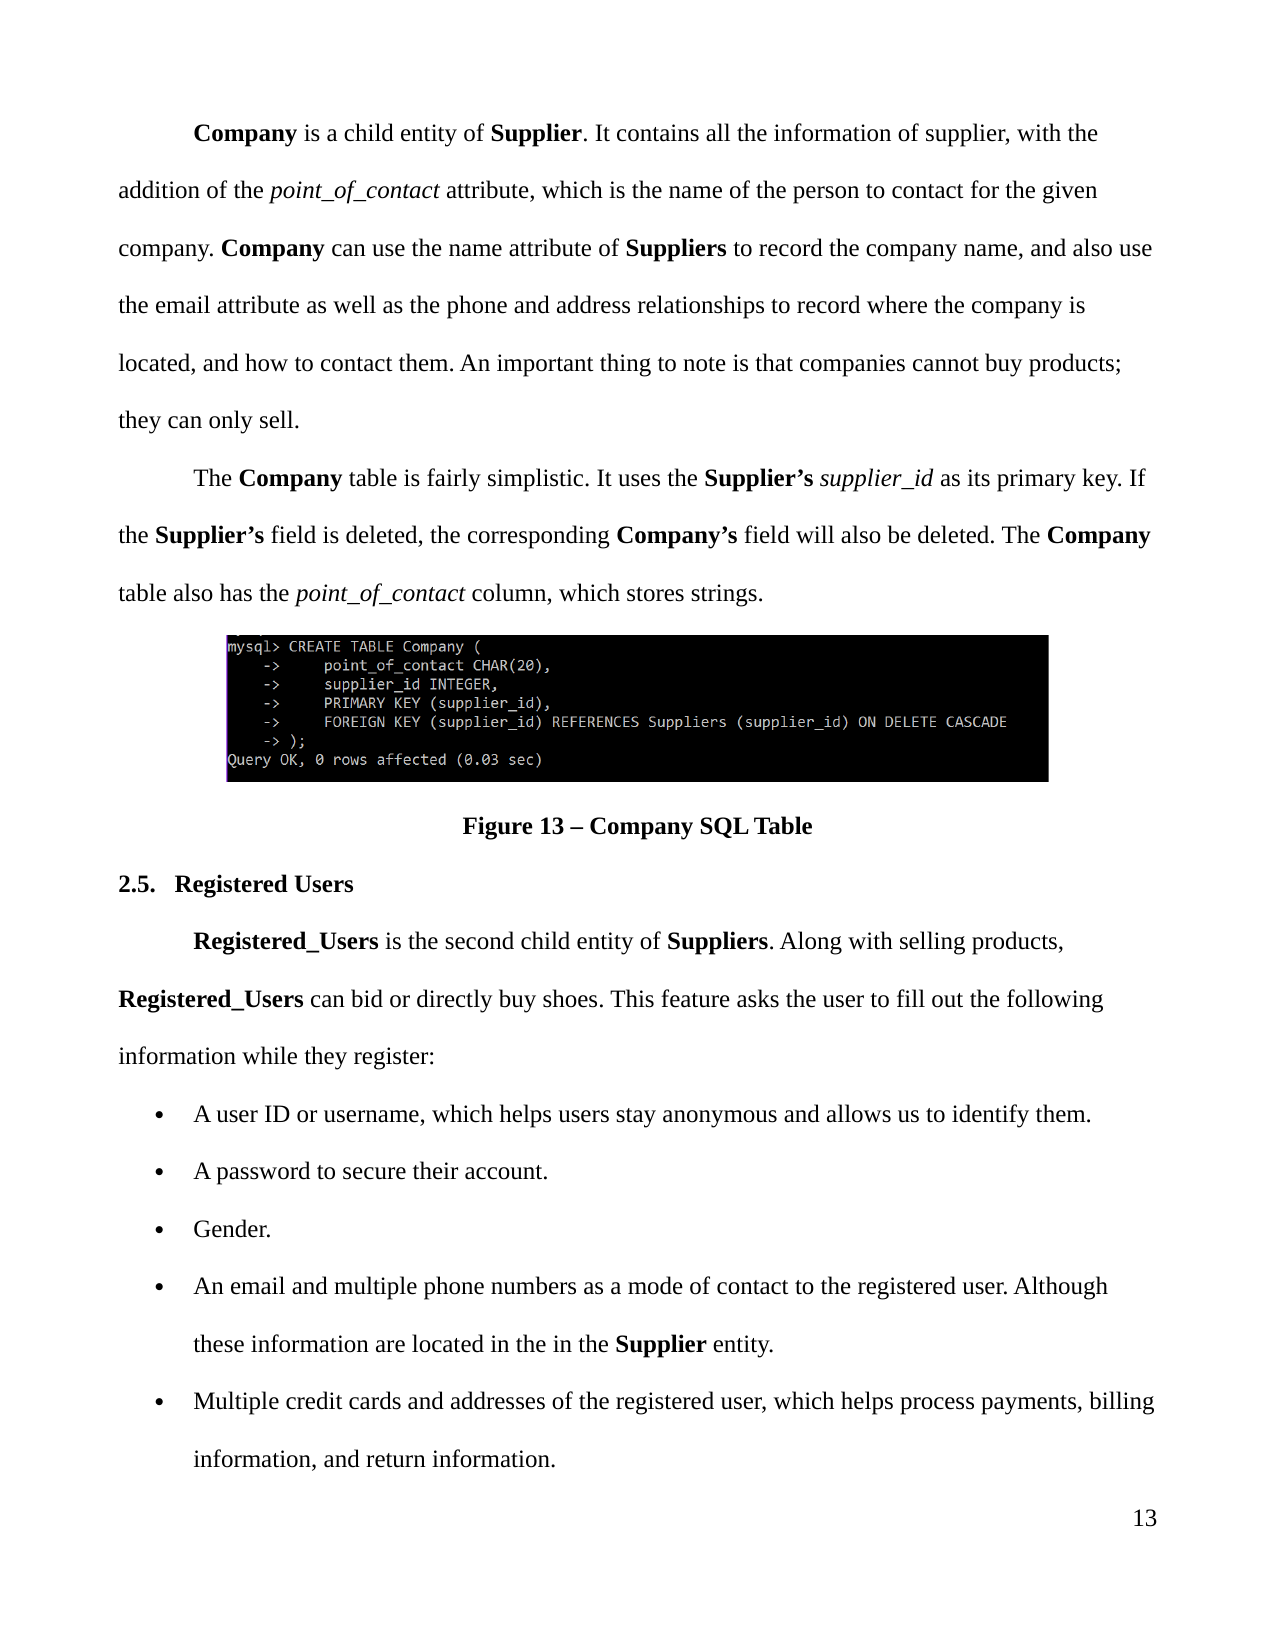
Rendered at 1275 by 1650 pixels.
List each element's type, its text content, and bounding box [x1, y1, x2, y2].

subtitle Registered Users [118, 869, 1157, 897]
list A user ID or username, which helps users stay anonymous and allows us to identify them. [156, 1099, 1157, 1127]
text Company is a child entity of Supplier. It contains all the information of supplier, with the addition of the point_of_contact attribute, which is the name of the person to contact for the given company. Company can use the name attribute of Suppliers to record the company name, and also use the email attribute as well as the phone and address relationships to record where the company is located, and how to contact them. An important thing to note is that companies cannot buy products; they can only sell. [118, 118, 1157, 434]
list Multiple credit cards and addresses of the registered user, which helps process payments, billing information, and return information. [156, 1386, 1157, 1472]
picture [226, 635, 1049, 782]
text Registered_Users is the second child entity of Suppliers. Along with selling products, Registered_Users can bid or directly buy shoes. This feature asks the user to fill out the following information while they register: [118, 926, 1157, 1070]
list A password to secure their account. [156, 1156, 1157, 1185]
list Gender. [156, 1214, 1157, 1242]
list An email and multiple phone numbers as a mode of contact to the registered user. Although these information are located in the in the Supplier entity. [156, 1271, 1157, 1357]
text Figure 13 – Company SQL Table [118, 811, 1157, 840]
text The Company table is fairly simplistic. It uses the Supplier’s supplier_id as its primary key. If the Supplier’s field is deleted, the corresponding Company’s field will also be deleted. The Company table also has the point_of_contact column, which stores strings. [118, 463, 1157, 607]
